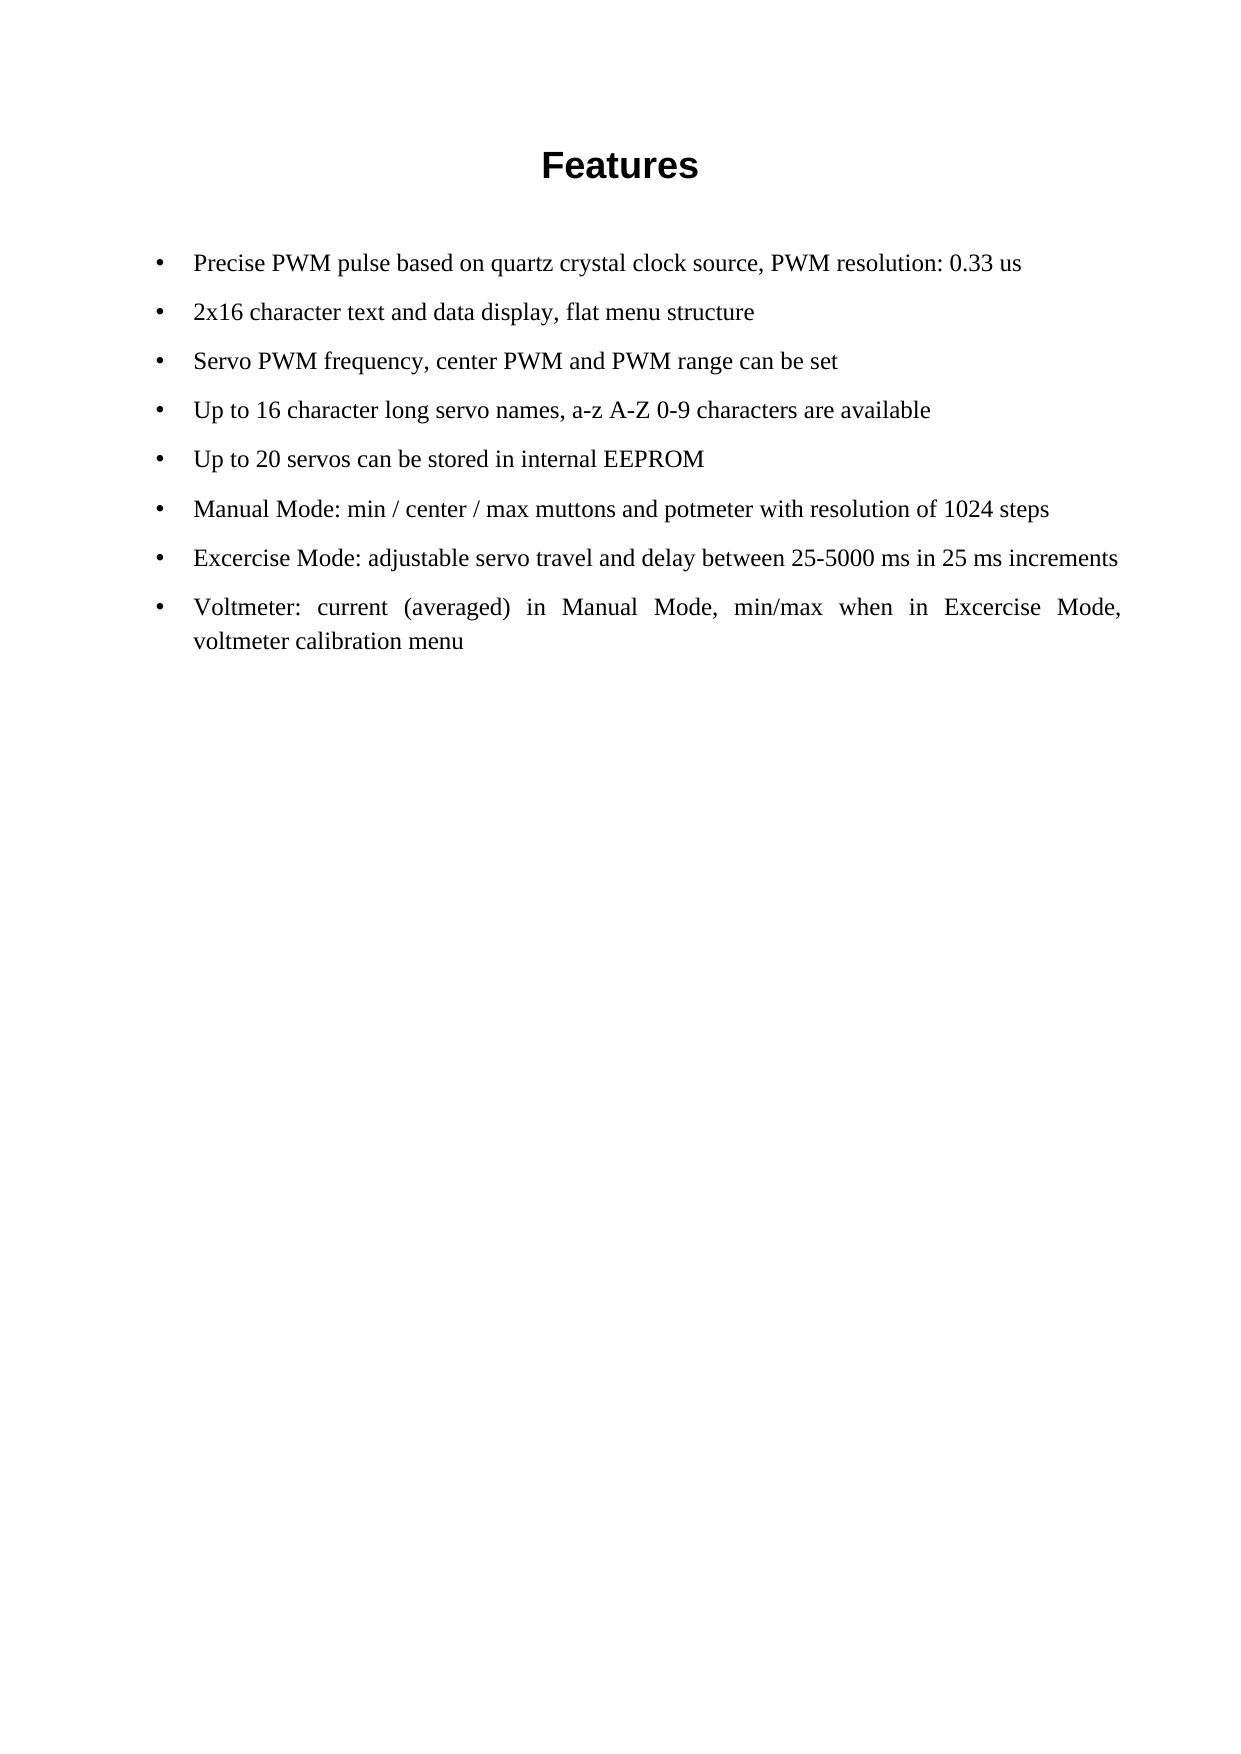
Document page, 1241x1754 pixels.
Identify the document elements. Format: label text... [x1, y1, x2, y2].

list Precise PWM pulse based on quartz crystal clock source, PWM resolution: 0.33 us [156, 248, 1122, 277]
list 2x16 character text and data display, flat menu structure [156, 297, 1122, 326]
list Up to 16 character long servo names, a-z A-Z 0-9 characters are available [156, 396, 1122, 424]
list Voltmeter: current (averaged) in Manual Mode, min/max when in Excercise Mode, voltmeter calibration menu [156, 592, 1122, 655]
list Servo PWM frequency, center PWM and PWM range can be set [156, 346, 1122, 375]
list Excercise Mode: adjustable servo travel and delay between 25-5000 ms in 25 ms increments [156, 543, 1122, 571]
subtitle Features [118, 143, 1122, 187]
list Up to 20 servos can be stored in internal EEPROM [156, 444, 1122, 473]
list Manual Mode: min / center / max muttons and potmeter with resolution of 1024 steps [156, 494, 1122, 522]
